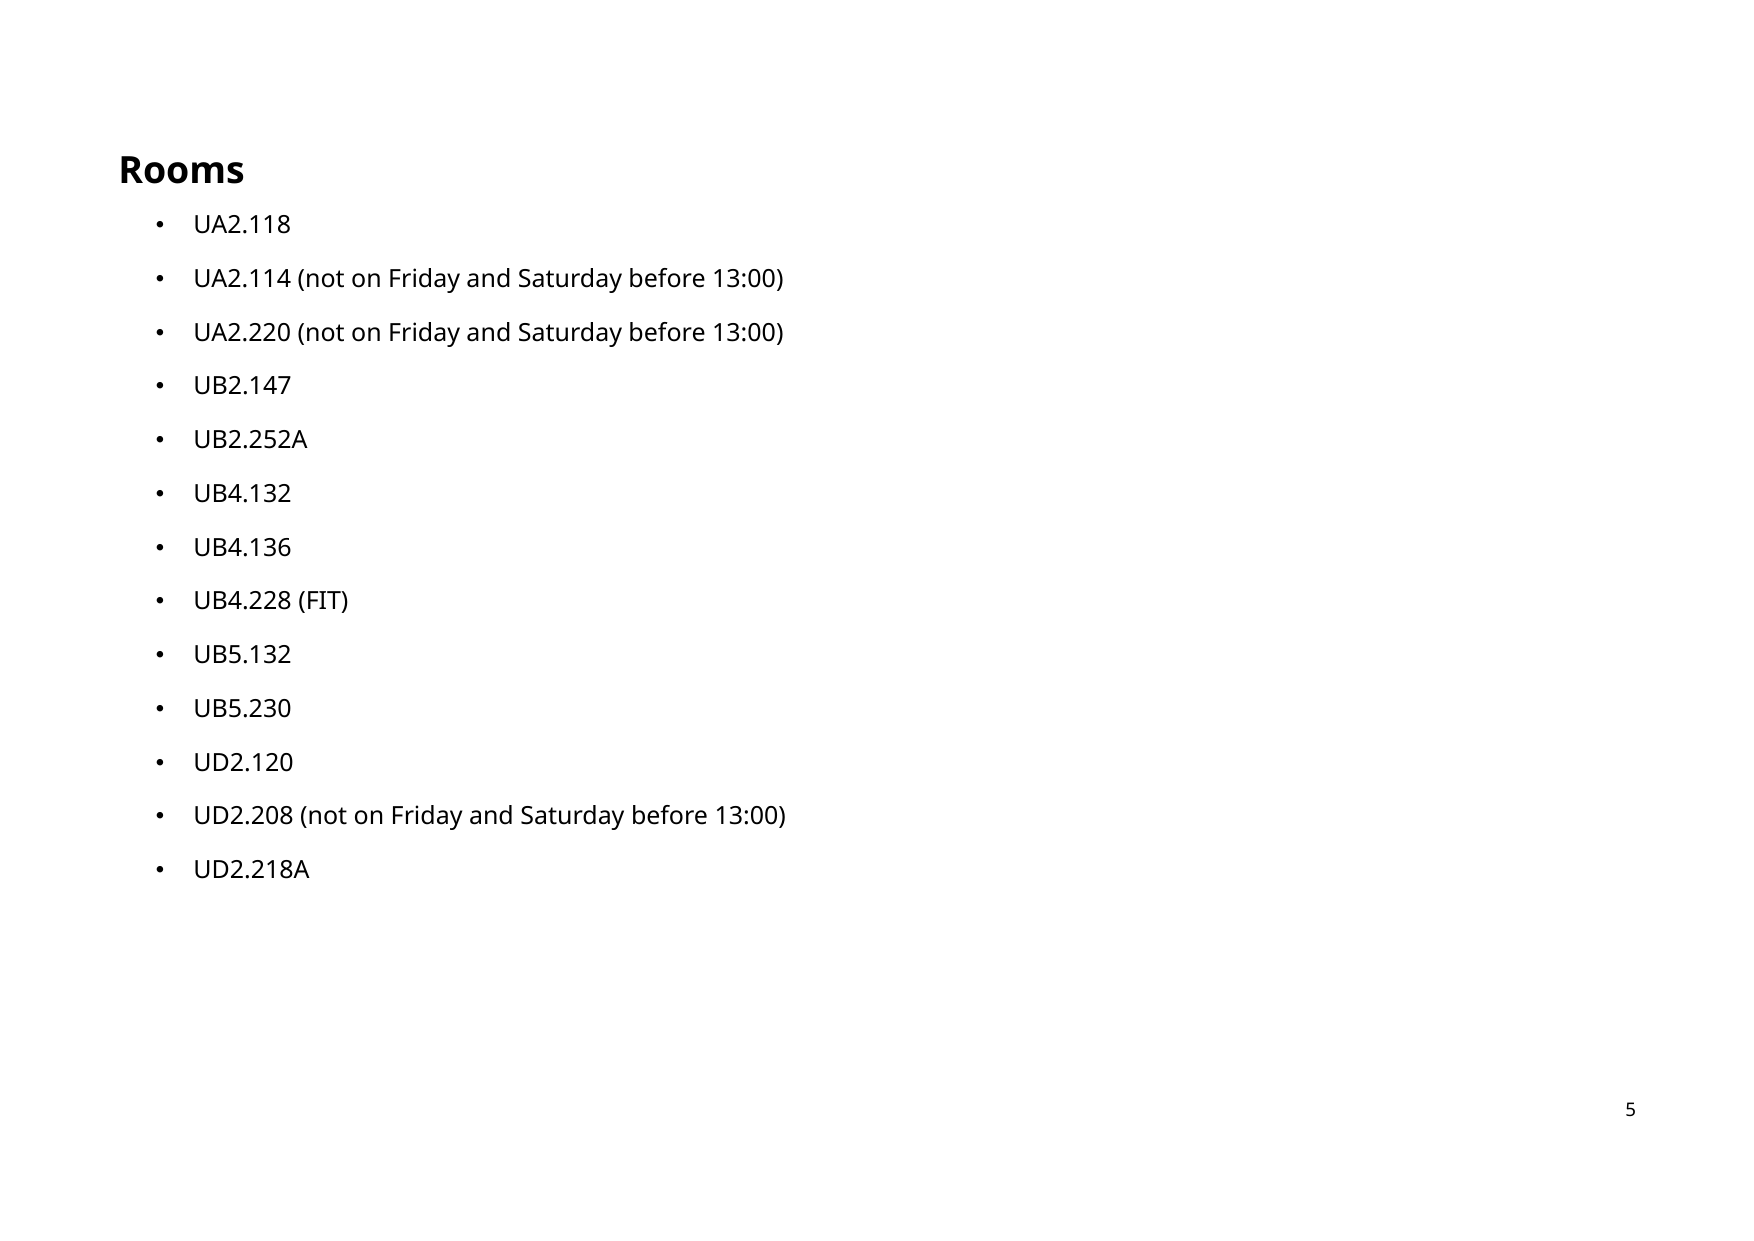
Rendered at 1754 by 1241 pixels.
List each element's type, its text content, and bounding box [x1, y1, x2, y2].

list UA2.114 (not on Friday and Saturday before 13:00) [156, 260, 1636, 294]
list UD2.208 (not on Friday and Saturday before 13:00) [156, 798, 1636, 832]
list UB4.136 [156, 529, 1636, 563]
list UA2.220 (not on Friday and Saturday before 13:00) [156, 314, 1636, 348]
list UB5.230 [156, 690, 1636, 724]
list UA2.118 [156, 207, 1636, 241]
list UD2.218A [156, 852, 1636, 886]
list UB4.228 (FIT) [156, 583, 1636, 617]
subtitle Rooms [118, 143, 1636, 194]
list UB4.132 [156, 475, 1636, 509]
list UB5.132 [156, 637, 1636, 671]
list UD2.120 [156, 744, 1636, 778]
list UB2.252A [156, 422, 1636, 456]
list UB2.147 [156, 368, 1636, 402]
